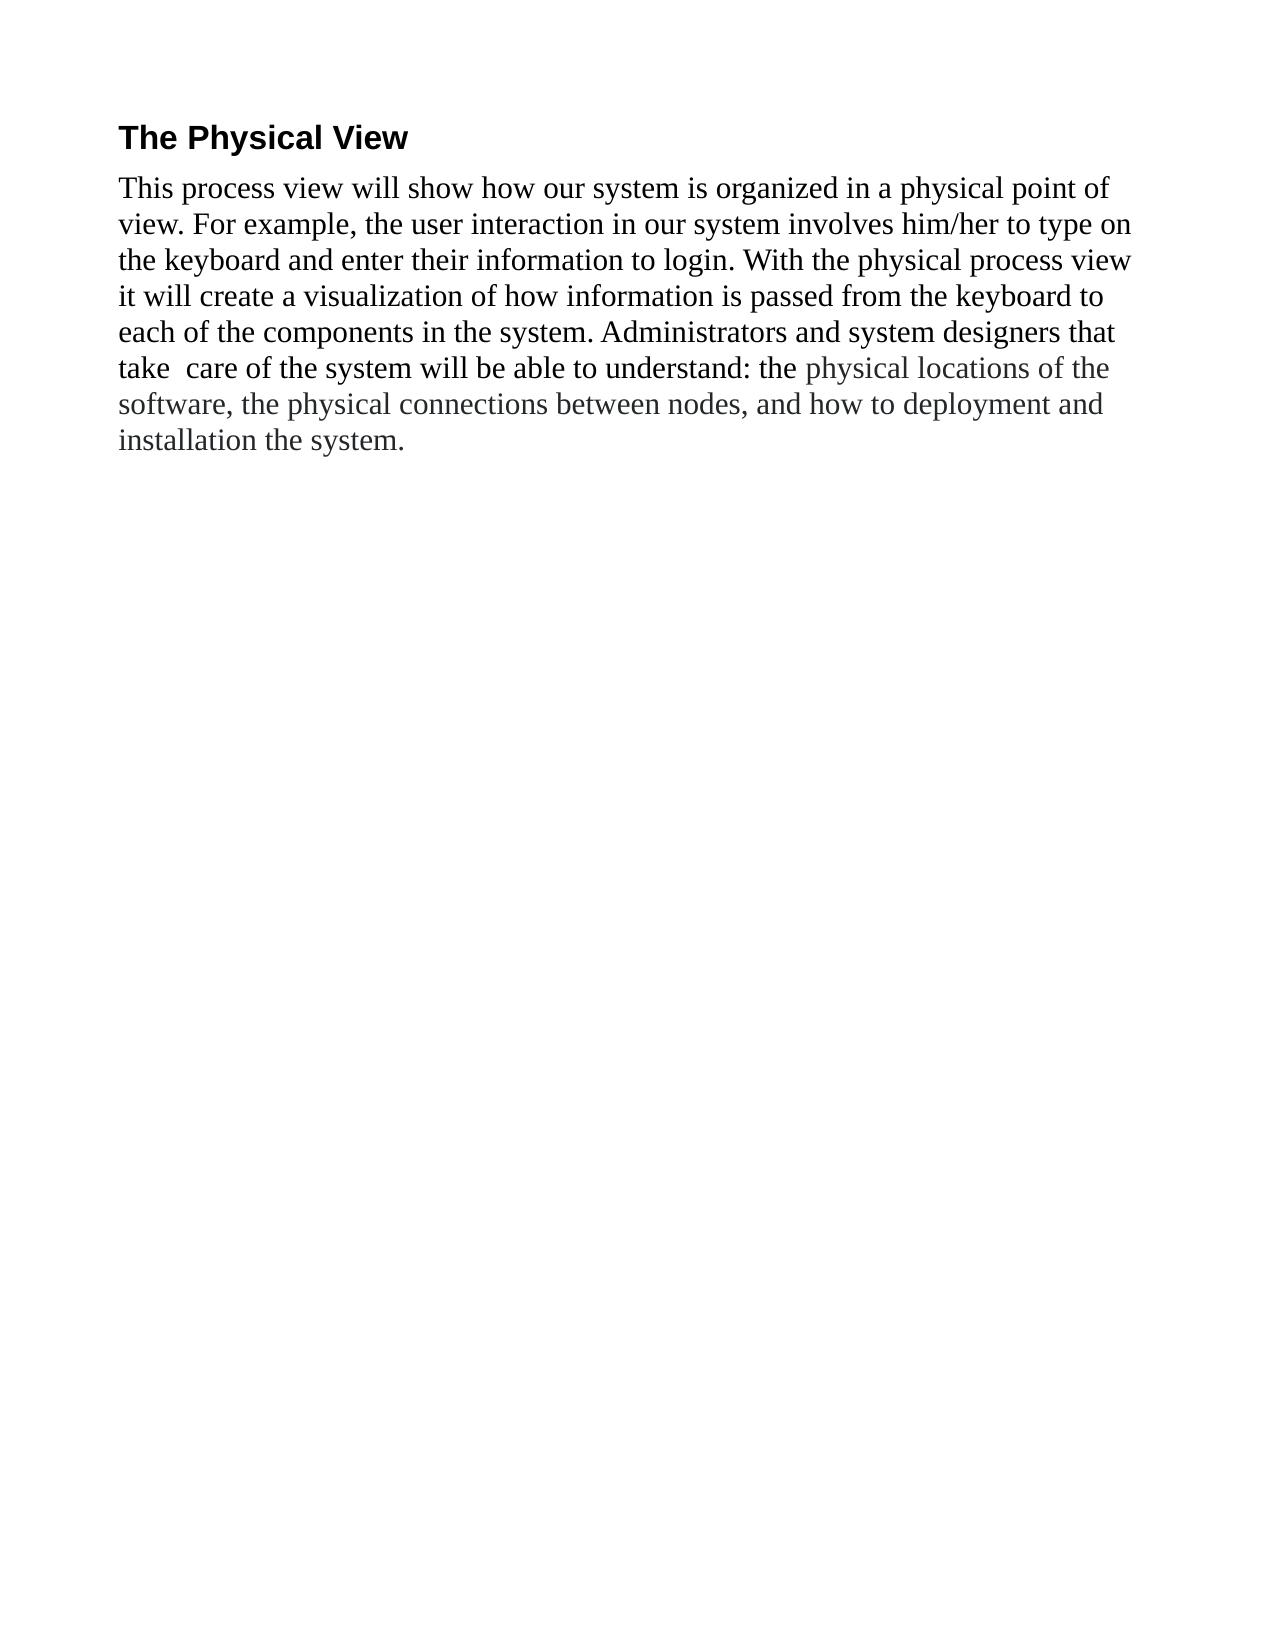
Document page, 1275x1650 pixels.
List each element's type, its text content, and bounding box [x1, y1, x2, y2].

subtitle The Physical View [118, 118, 1157, 157]
text This process view will show how our system is organized in a physical point of view. For example, the user interaction in our system involves him/her to type on the keyboard and enter their information to login. With the physical process view it will create a visualization of how information is passed from the keyboard to each of the components in the system. Administrators and system designers that take care of the system will be able to understand: the physical locations of the software, the physical connections between nodes, and how to deployment and installation the system. [118, 169, 1157, 457]
